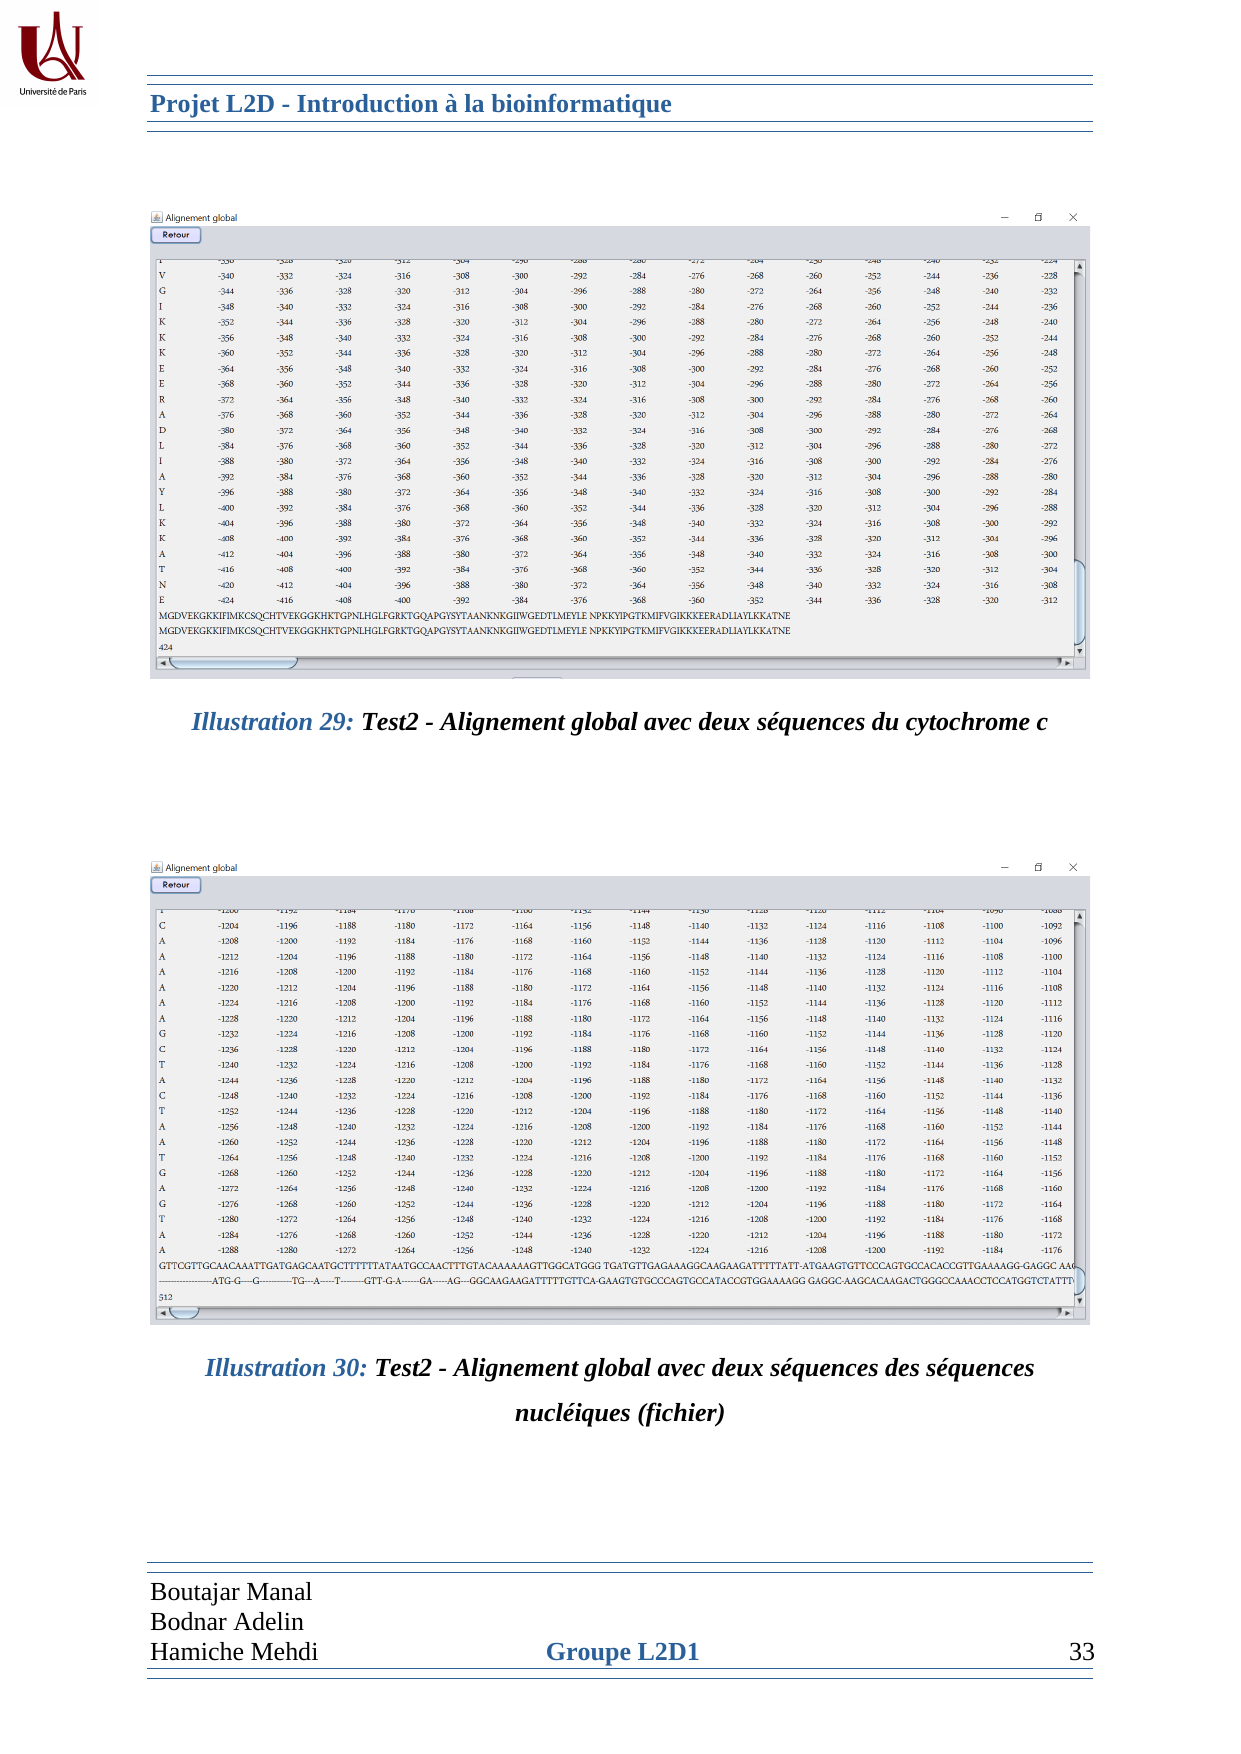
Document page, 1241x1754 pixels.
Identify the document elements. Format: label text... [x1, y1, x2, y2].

picture [0, 0, 101, 107]
picture [150, 210, 1091, 679]
text Illustration 30: Test2 - Alignement global avec deux séquences des séquences nucléiques (fichier) [150, 1325, 1090, 1427]
picture [150, 859, 1091, 1325]
text Illustration 29: Test2 - Alignement global avec deux séquences du cytochrome c [150, 679, 1090, 736]
